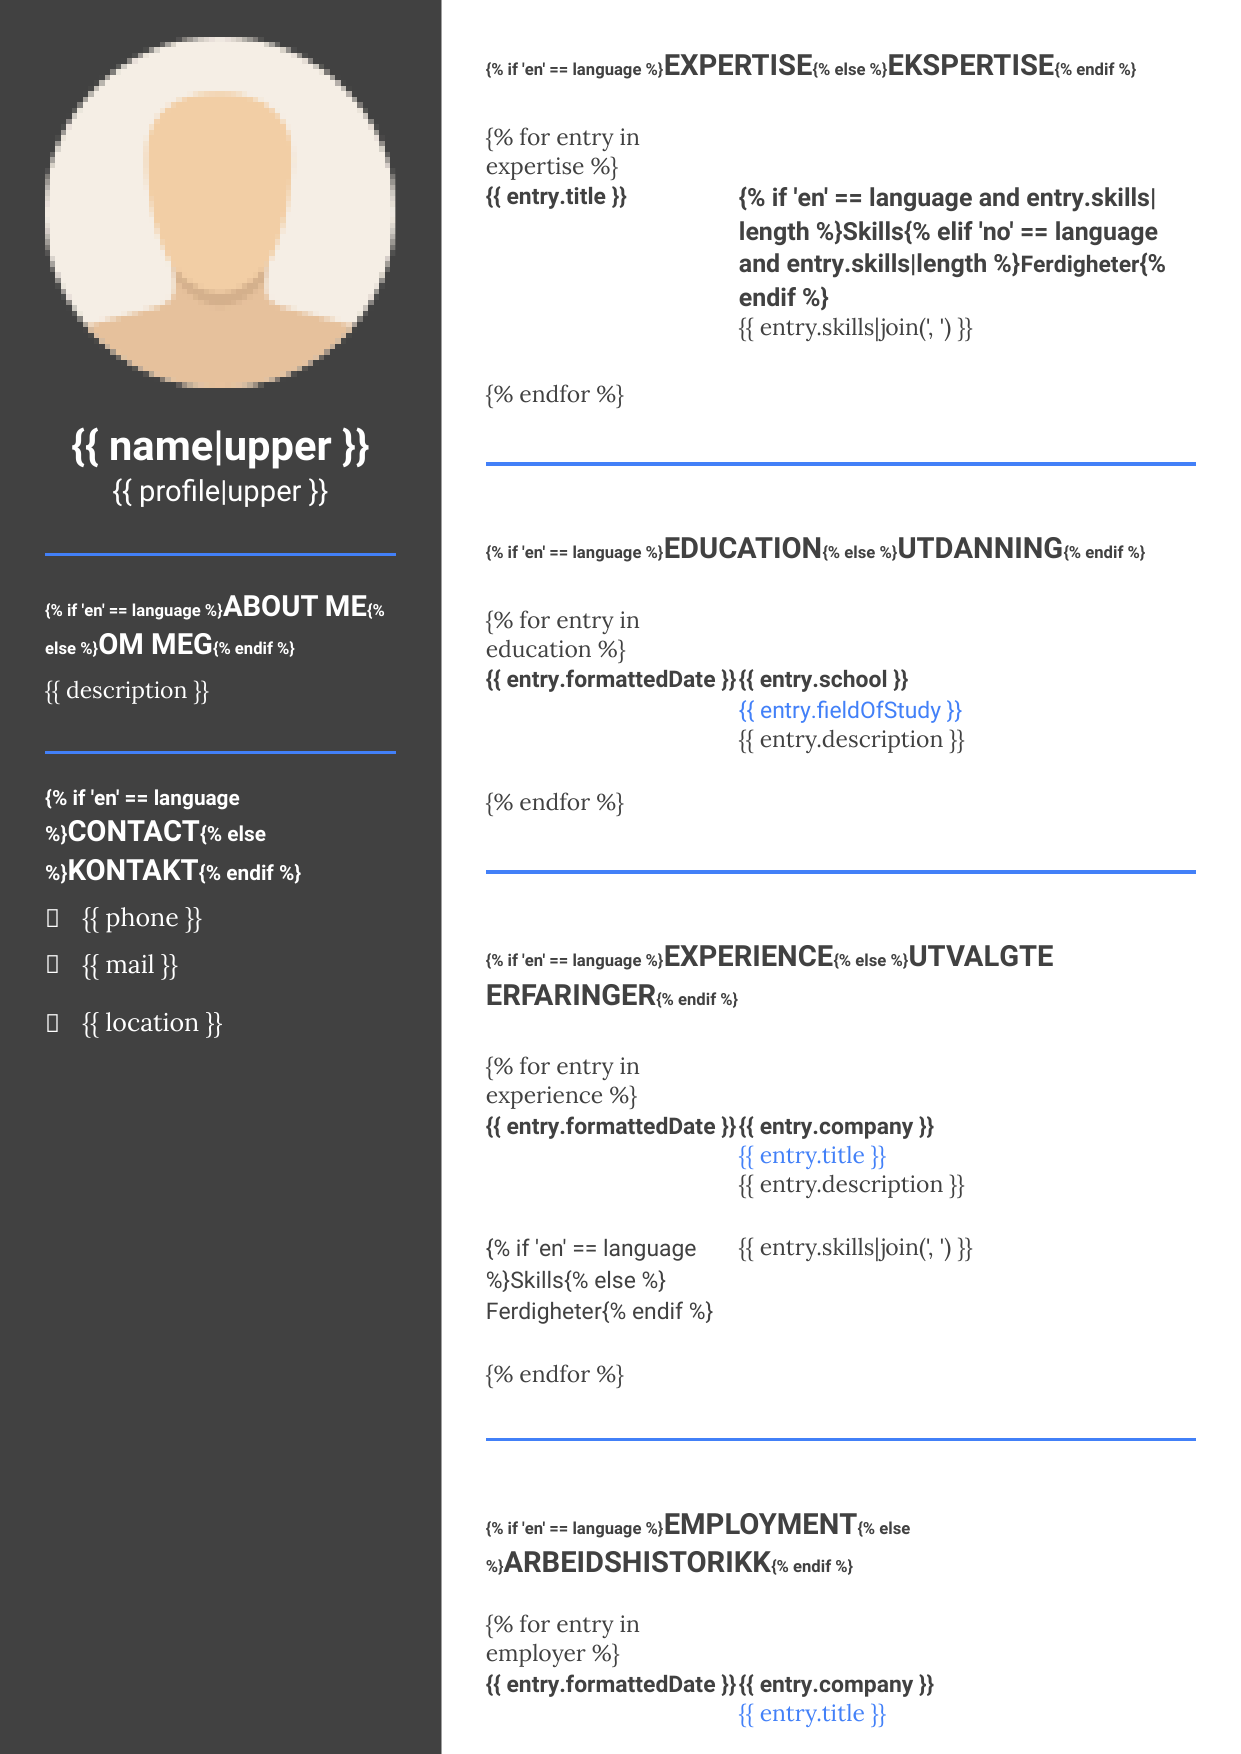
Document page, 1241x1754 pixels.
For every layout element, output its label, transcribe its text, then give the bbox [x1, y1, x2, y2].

table_cell {% endfor %} [486, 379, 739, 413]
table_header {% for entry in experience %} [486, 1051, 739, 1110]
table_cell [739, 1199, 1198, 1232]
table_cell [739, 1326, 1198, 1359]
table_header [739, 1051, 1198, 1110]
table_cell [486, 754, 739, 787]
table_cell {{ entry.skills|join(', ') }} [739, 1232, 1198, 1326]
table_header  [45, 901, 82, 947]
table_cell [739, 346, 1198, 379]
table_cell {{ entry.school }} {{ entry.fieldOfStudy }} {{ entry.description }} [739, 664, 1198, 754]
table_cell [486, 346, 739, 379]
table_header {{ phone }} [83, 901, 396, 947]
table_cell {{ entry.formattedDate }} [486, 664, 739, 754]
table_cell  [45, 947, 82, 994]
table_cell [739, 754, 1198, 787]
table_cell {{ entry.formattedDate }} [486, 1110, 739, 1199]
table_cell [739, 787, 1198, 821]
table_header [739, 605, 1198, 664]
table_header {% for entry in education %} [486, 605, 739, 664]
table_cell {{ entry.formattedDate }} [486, 1668, 739, 1728]
table_header {% if 'en' == language %}EXPERTISE{% else %}EKSPERTISE{% endif %} {% if 'en' == language %}EDUCATION{% else %}UTDANNING{% endif %} {% if 'en' == language %}EXPERIENCE{% else %}UTVALGTE ERFARINGER{% endif %} {% if 'en' == language %}EMPLOYMENT{% else %}ARBEIDSHISTORIKK{% endif %} [441, 0, 1241, 1728]
table_header {% for entry in expertise %} [486, 122, 739, 181]
table_cell {{ entry.skills|join(', ') }} [739, 313, 1198, 346]
table_header [739, 1610, 1198, 1668]
picture [0, 1728, 1241, 1754]
table_cell {{ entry.company }} {{ entry.title }} [739, 1668, 1198, 1728]
table_cell [739, 379, 1198, 413]
table_cell [739, 1359, 1198, 1393]
picture [45, 37, 396, 388]
table_cell {% endfor %} [486, 1359, 739, 1393]
table_cell [486, 1326, 739, 1359]
table_cell {{ entry.company }} {{ entry.title }} {{ entry.description }} [739, 1110, 1198, 1199]
table_cell {{ location }} [83, 994, 396, 1064]
table_cell {% if 'en' == language and entry.skills|length %}Skills{% elif 'no' == language and entry.skills|length %}Ferdigheter{% endif %} [739, 181, 1198, 313]
table_cell  [45, 994, 82, 1064]
table_header {% for entry in employer %} [486, 1610, 739, 1668]
table_cell {{ entry.title }} [486, 181, 739, 313]
table_cell {{ mail }} [83, 947, 396, 994]
table_cell {% endfor %} [486, 787, 739, 821]
table_header {{ name|upper }} {{ profile|upper }} {% if 'en' == language %}ABOUT ME{% else %}OM MEG{% endif %} {{ description }} {% if 'en' == language %}CONTACT{% else %}KONTAKT{% endif %} [0, 0, 441, 1728]
table_cell {% if 'en' == language %}Skills{% else %} Ferdigheter{% endif %} [486, 1232, 739, 1326]
table_cell [486, 1199, 739, 1232]
table_cell [486, 313, 739, 346]
table_header [739, 122, 1198, 181]
